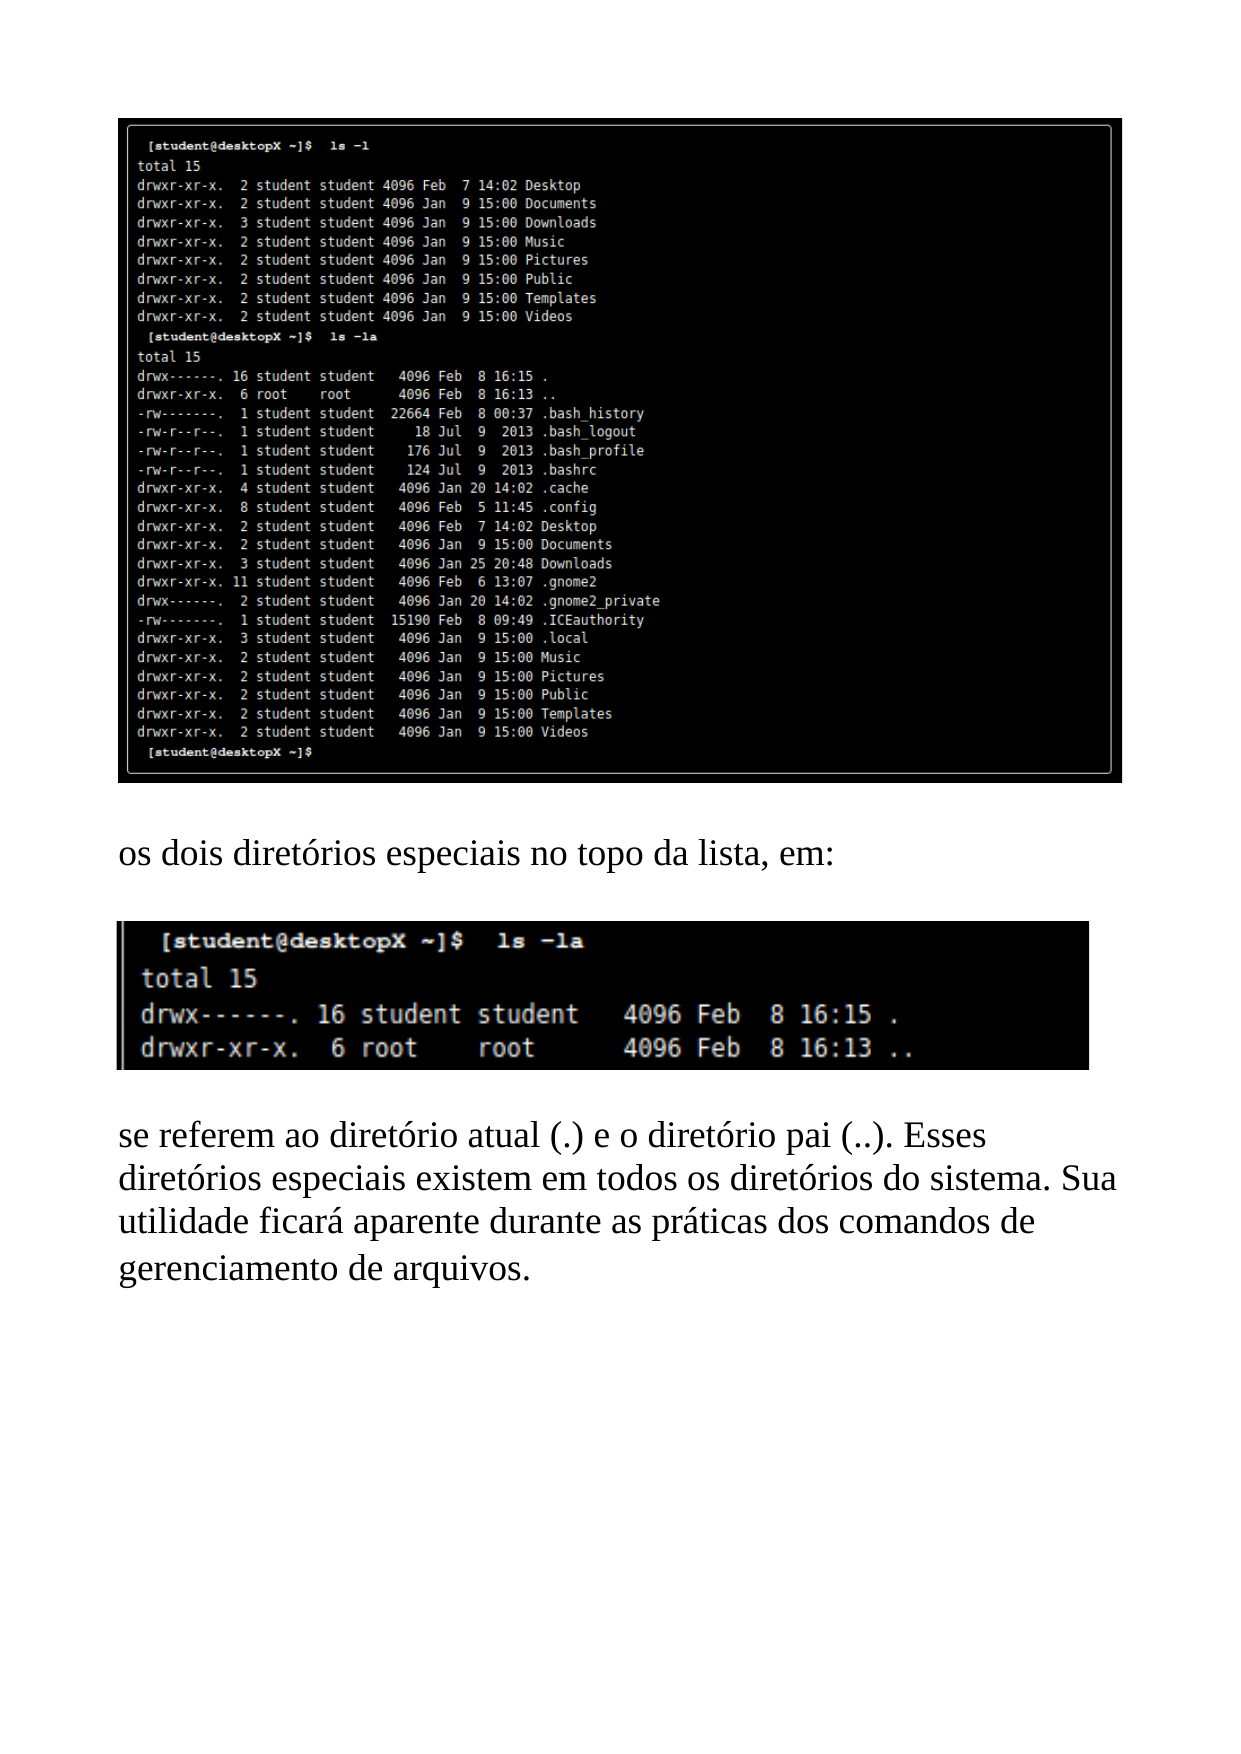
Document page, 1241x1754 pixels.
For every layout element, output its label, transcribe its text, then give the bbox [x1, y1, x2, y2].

text os dois diretórios especiais no topo da lista, em: [118, 830, 1122, 873]
picture [118, 118, 1123, 783]
text se referem ao diretório atual (.) e o diretório pai (..). Esses diretórios especiais existem em todos os diretórios do sistema. Sua utilidade ficará aparente durante as práticas dos comandos de gerenciamento de arquivos. [118, 1112, 1122, 1290]
picture [116, 921, 1090, 1070]
